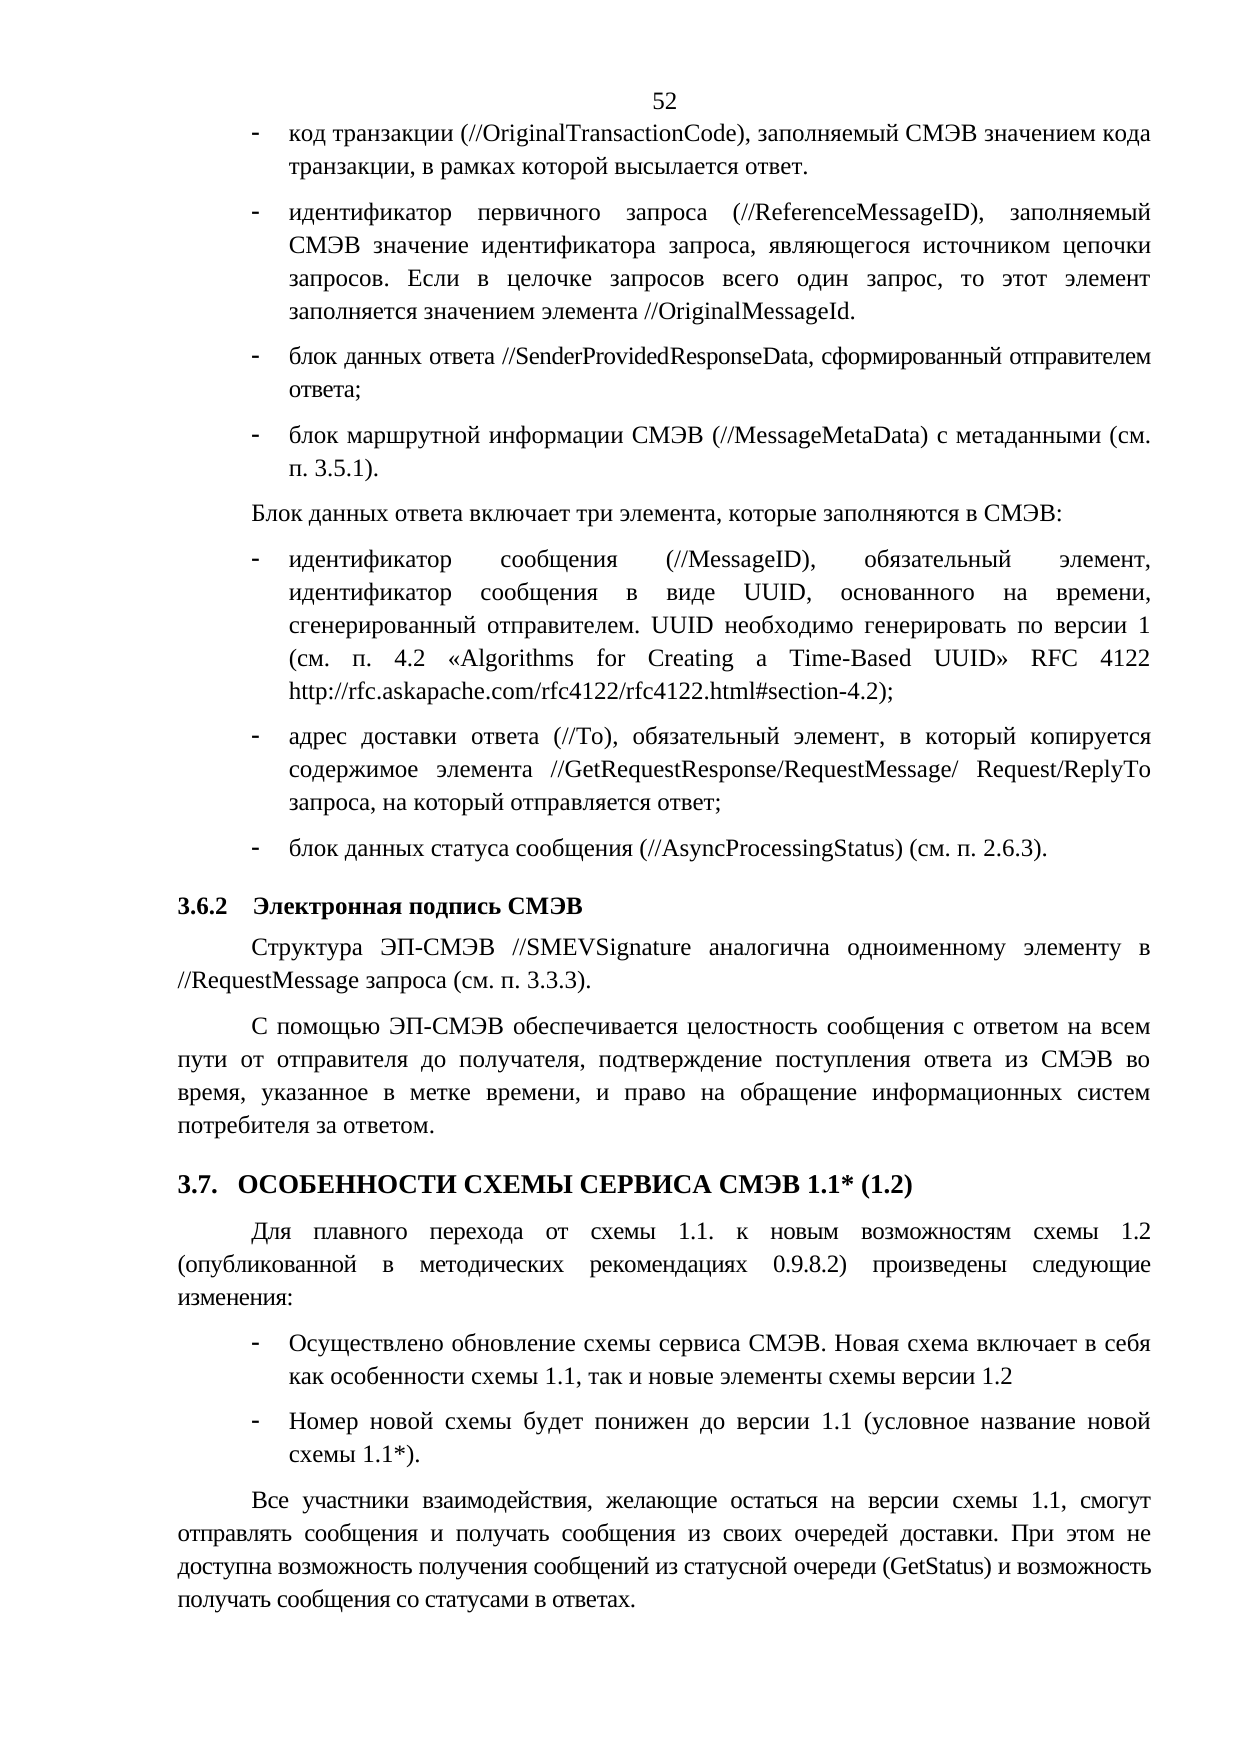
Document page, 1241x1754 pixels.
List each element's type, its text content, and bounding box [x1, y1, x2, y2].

list код транзакции (//OriginalTransactionCode), заполняемый СМЭВ значением кода транзакции, в рамках которой высылается ответ. [251, 118, 1152, 180]
list блок маршрутной информации СМЭВ (//MessageMetaData) с метаданными (см. п. 3.5.1). [251, 420, 1152, 482]
list Осуществлено обновление схемы сервиса СМЭВ. Новая схема включает в себя как особенности схемы 1.1, так и новые элементы схемы версии 1.2 [251, 1328, 1152, 1389]
text С помощью ЭП-СМЭВ обеспечивается целостность сообщения с ответом на всем пути от отправителя до получателя, подтверждение поступления ответа из СМЭВ во время, указанное в метке времени, и право на обращение информационных систем потребителя за ответом. [177, 1011, 1152, 1139]
text Все участники взаимодействия, желающие остаться на версии схемы 1.1, смогут отправлять сообщения и получать сообщения из своих очередей доставки. При этом не доступна возможность получения сообщений из статусной очереди (GetStatus) и возможность получать сообщения со статусами в ответах. [177, 1485, 1152, 1613]
list блок данных статуса сообщения (//AsyncProcessingStatus) (см. п. 2.6.3). [251, 833, 1152, 862]
text Для плавного перехода от схемы 1.1. к новым возможностям схемы 1.2 (опубликованной в методических рекомендациях 0.9.8.2) произведены следующие изменения: [177, 1216, 1152, 1311]
text Структура ЭП-СМЭВ //SMEVSignature аналогична одноименному элементу в //RequestMessage запроса (см. п. 3.3.3). [177, 932, 1152, 994]
list Номер новой схемы будет понижен до версии 1.1 (условное название новой схемы 1.1*). [251, 1406, 1152, 1468]
subtitle Особенности схемы сервиса СМЭВ 1.1* (1.2) [177, 1168, 1152, 1199]
list адрес доставки ответа (//To), обязательный элемент, в который копируется содержимое элемента //GetRequestResponse/RequestMessage/ Request/ReplyTo запроса, на который отправляется ответ; [251, 721, 1152, 816]
subtitle Электронная подпись СМЭВ [177, 891, 1152, 920]
text Блок данных ответа включает три элемента, которые заполняются в СМЭВ: [177, 498, 1152, 527]
list блок данных ответа //SenderProvidedResponseData, сформированный отправителем ответа; [251, 341, 1152, 403]
list идентификатор сообщения (//MessageID), обязательный элемент, идентификатор сообщения в виде UUID, основанного на времени, сгенерированный отправителем. UUID необходимо генерировать по версии 1 (см. п. 4.2 «Algorithms for Creating a Time-Based UUID» RFC 4122 http://rfc.askapache.com/rfc4122/rfc4122.html#section-4.2); [251, 544, 1152, 705]
list идентификатор первичного запроса (//ReferenceMessageID), заполняемый СМЭВ значение идентификатора запроса, являющегося источником цепочки запросов. Если в целочке запросов всего один запрос, то этот элемент заполняется значением элемента //OriginalMessageId. [251, 197, 1152, 324]
